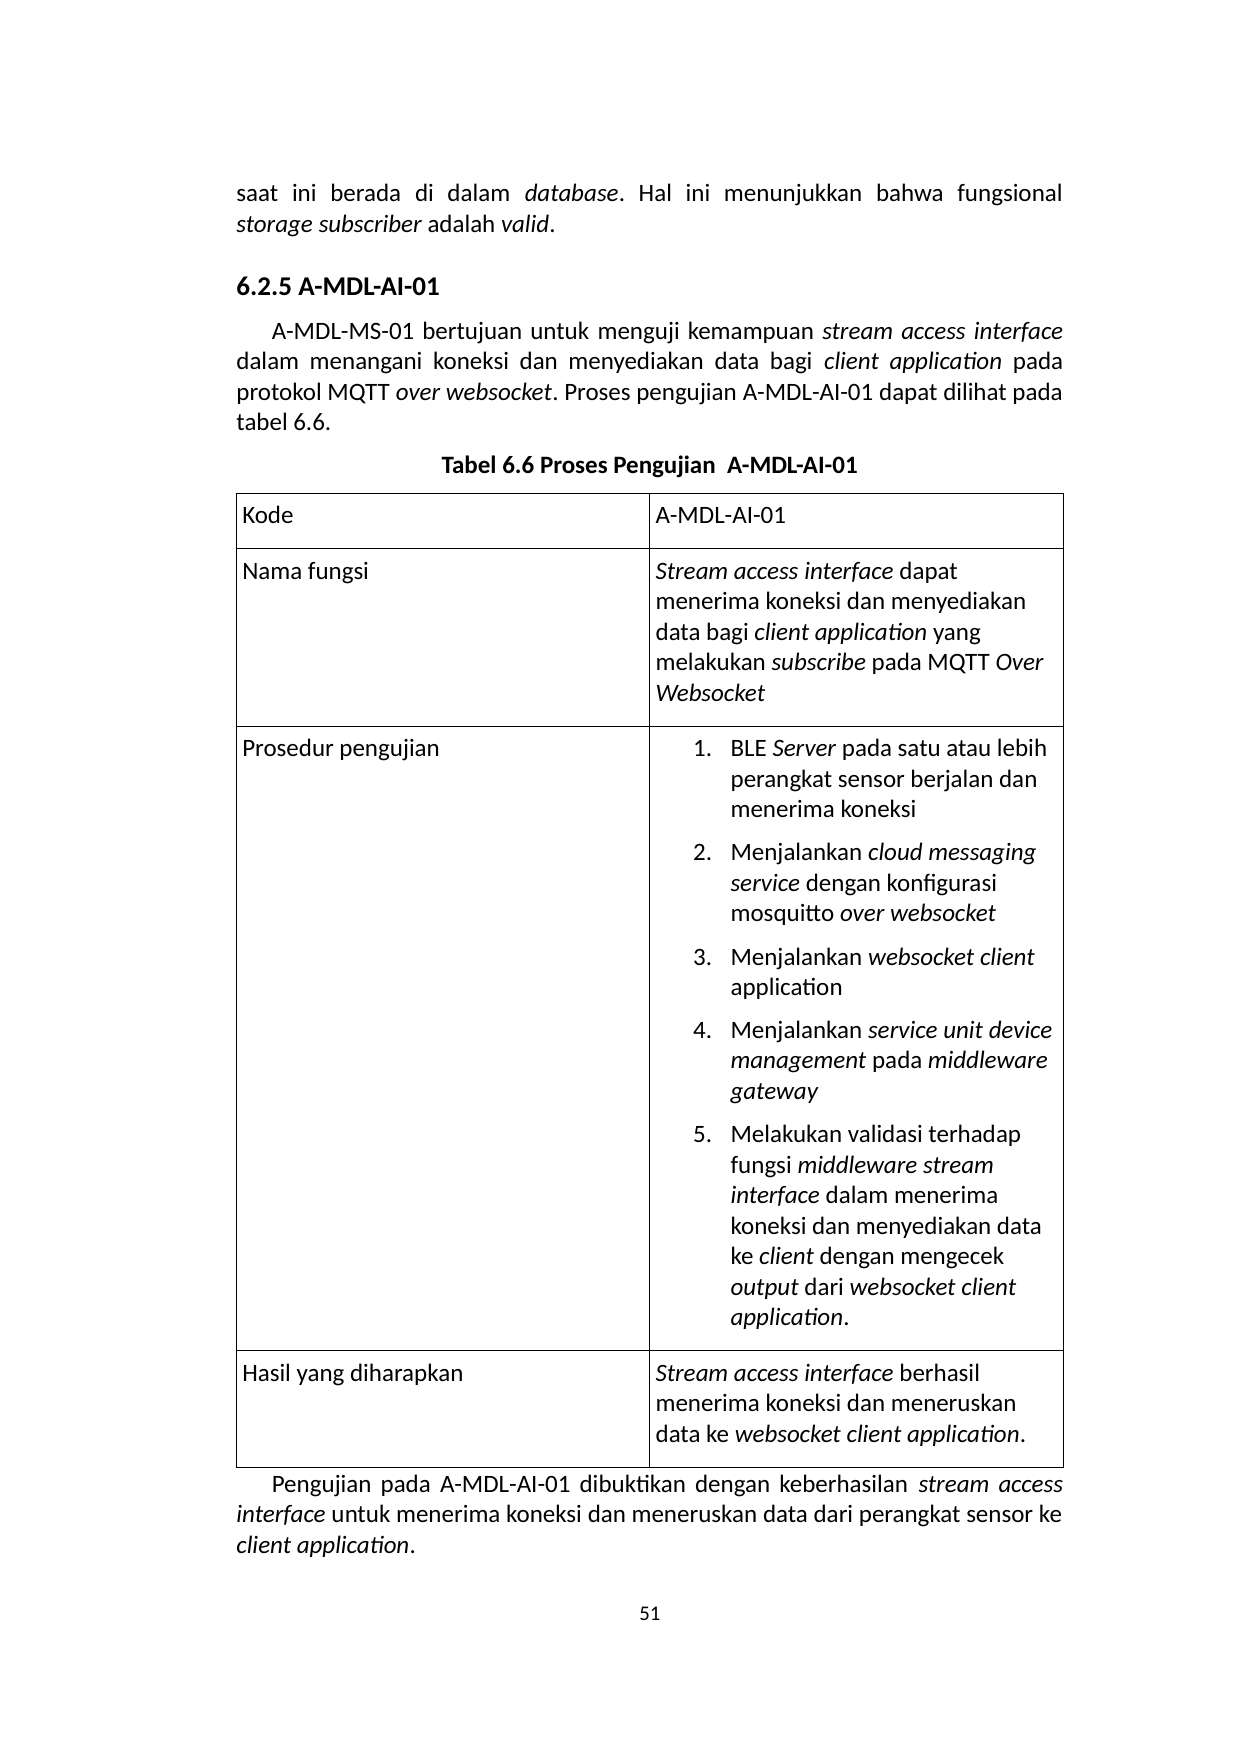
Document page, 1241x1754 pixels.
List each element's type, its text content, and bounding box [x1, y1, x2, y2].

table_cell Stream access interface berhasil menerima koneksi dan meneruskan data ke websocket client application. [650, 1351, 1063, 1467]
table_header Kode [237, 494, 649, 548]
table_cell Nama fungsi [237, 549, 649, 726]
text Pengujian pada A-MDL-AI-01 dibuktikan dengan keberhasilan stream access interface untuk menerima koneksi dan meneruskan data dari perangkat sensor ke client application. [236, 1468, 1063, 1559]
table_cell BLE Server pada satu atau lebih perangkat sensor berjalan dan menerima koneksi Menjalankan cloud messaging service dengan konfigurasi mosquitto over websocket Menjalankan websocket client application Menjalankan service unit device management pada middleware gateway Melakukan validasi terhadap fungsi middleware stream interface dalam menerima koneksi dan menyediakan data ke client dengan mengecek output dari websocket client application. [650, 727, 1063, 1350]
text saat ini berada di dalam database. Hal ini menunjukkan bahwa fungsional storage subscriber adalah valid. [236, 177, 1063, 238]
text Tabel ‎6.6 Proses Pengujian A-MDL-AI-01 [236, 449, 1063, 480]
table_cell Stream access interface dapat menerima koneksi dan menyediakan data bagi client application yang melakukan subscribe pada MQTT Over Websocket [650, 549, 1063, 726]
text A-MDL-MS-01 bertujuan untuk menguji kemampuan stream access interface dalam menangani koneksi dan menyediakan data bagi client application pada protokol MQTT over websocket. Proses pengujian A-MDL-AI-01 dapat dilihat pada tabel 6.6. [236, 315, 1063, 437]
subtitle A-MDL-AI-01 [236, 269, 1063, 302]
table_cell Prosedur pengujian [237, 727, 649, 1350]
table_header A-MDL-AI-01 [650, 494, 1063, 548]
table_cell Hasil yang diharapkan [237, 1351, 649, 1467]
